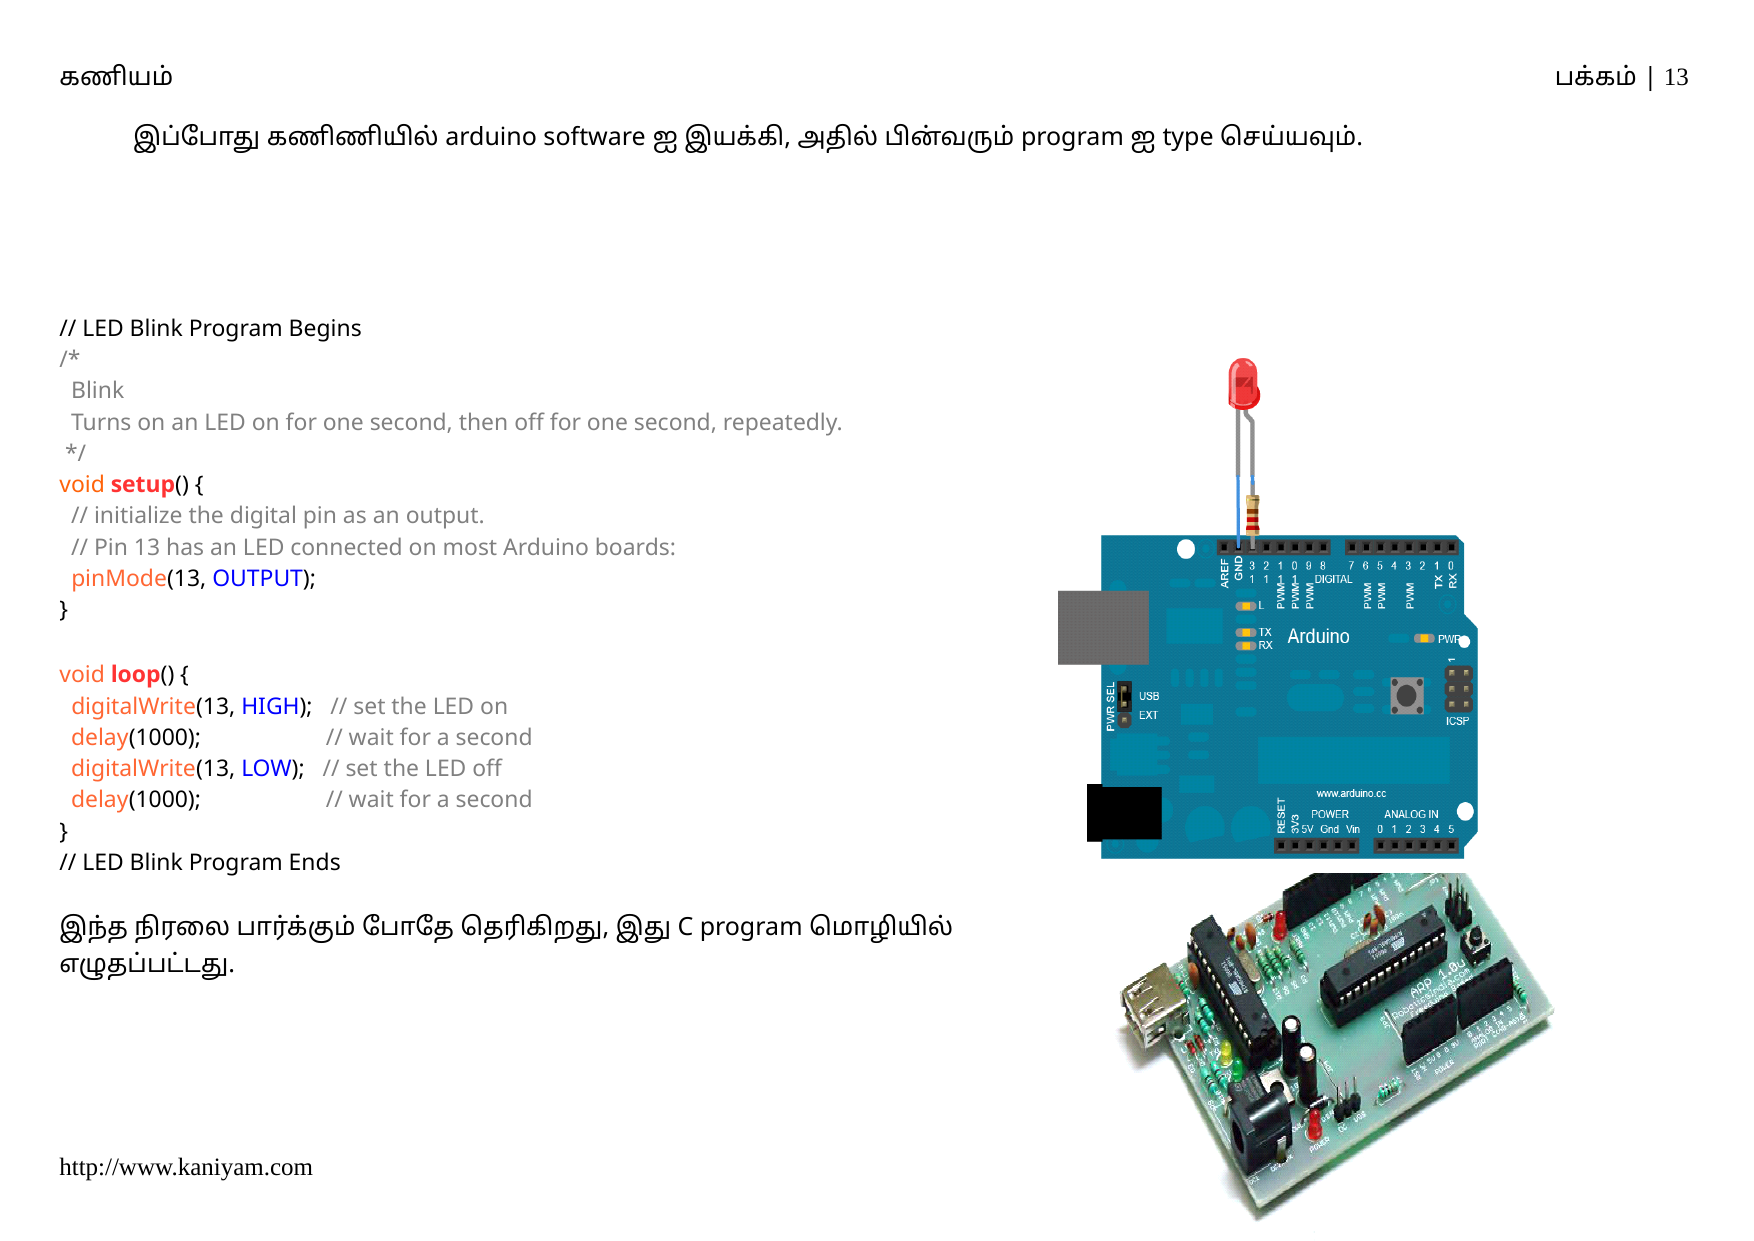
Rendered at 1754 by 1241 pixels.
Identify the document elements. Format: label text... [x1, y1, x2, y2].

text இந்த நிரலை பார்க்கும் போதே தெரிகிறது, இது C program மொழியில் எழுதப்பட்டது. [59, 908, 1099, 982]
text /* Blink Turns on an LED on for one second, then off for one second, repeatedly. */ void setup() { // initialize the digital pin as an output. // Pin 13 has an LED connected on most Arduino boards: pinMode(13, OUTPUT); } [59, 343, 1695, 658]
text [1581, 846, 1695, 877]
text [1495, 658, 1695, 846]
text இப்போது கணிணியில் arduino software ஐ இயக்கி, அதில் பின்வரும் program ஐ type செய்யவும். [59, 118, 1695, 156]
text // LED Blink Program Begins [59, 312, 1695, 343]
text // LED Blink Program Ends [59, 846, 1099, 877]
text [1581, 908, 1695, 982]
text void loop() { digitalWrite(13, HIGH); // set the LED on delay(1000); // wait for a second digitalWrite(13, LOW); // set the LED off delay(1000); // wait for a second } [59, 658, 1044, 846]
